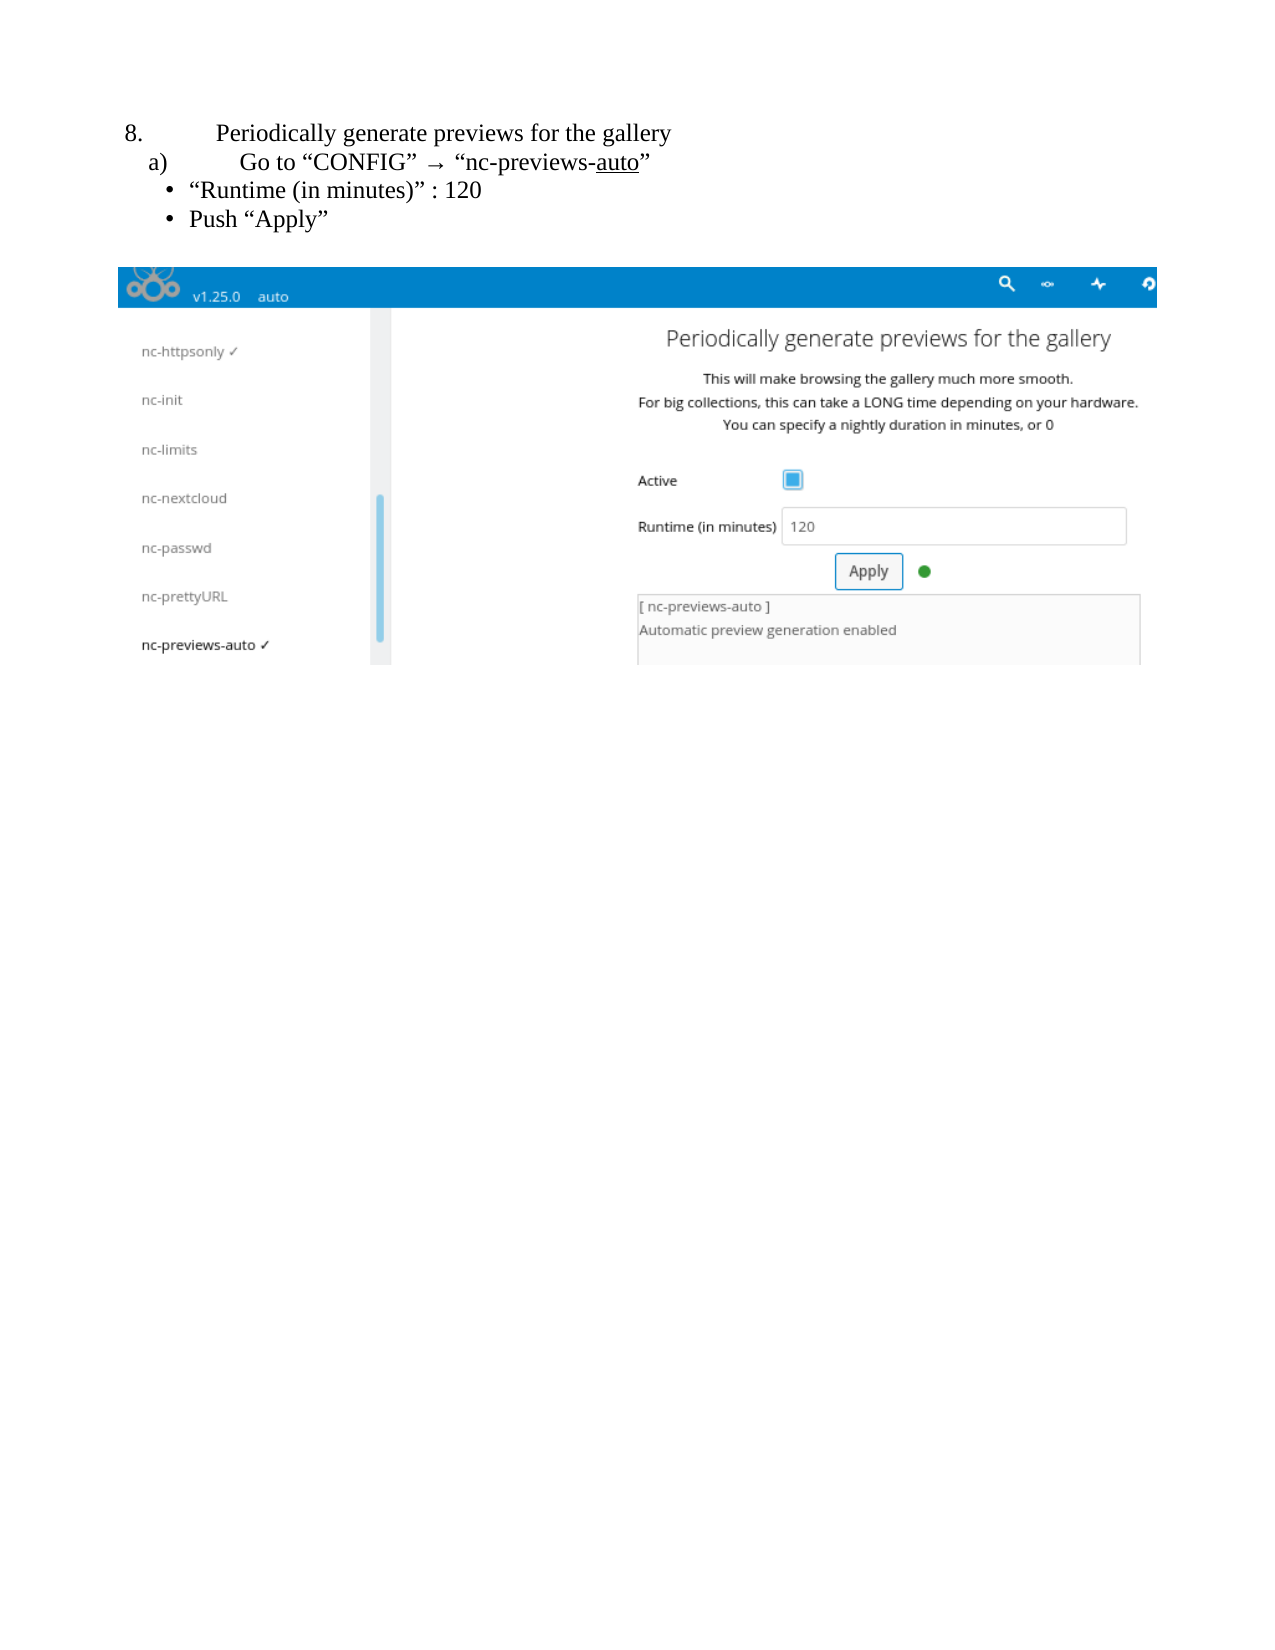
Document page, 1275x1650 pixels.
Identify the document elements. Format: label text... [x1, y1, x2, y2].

list Push “Apply” [165, 204, 1157, 233]
picture [118, 267, 1157, 665]
list Go to “CONFIG” → “nc-previews-auto” [142, 147, 1157, 176]
list “Runtime (in minutes)” : 120 [165, 176, 1157, 204]
list Periodically generate previews for the gallery [118, 118, 1157, 147]
